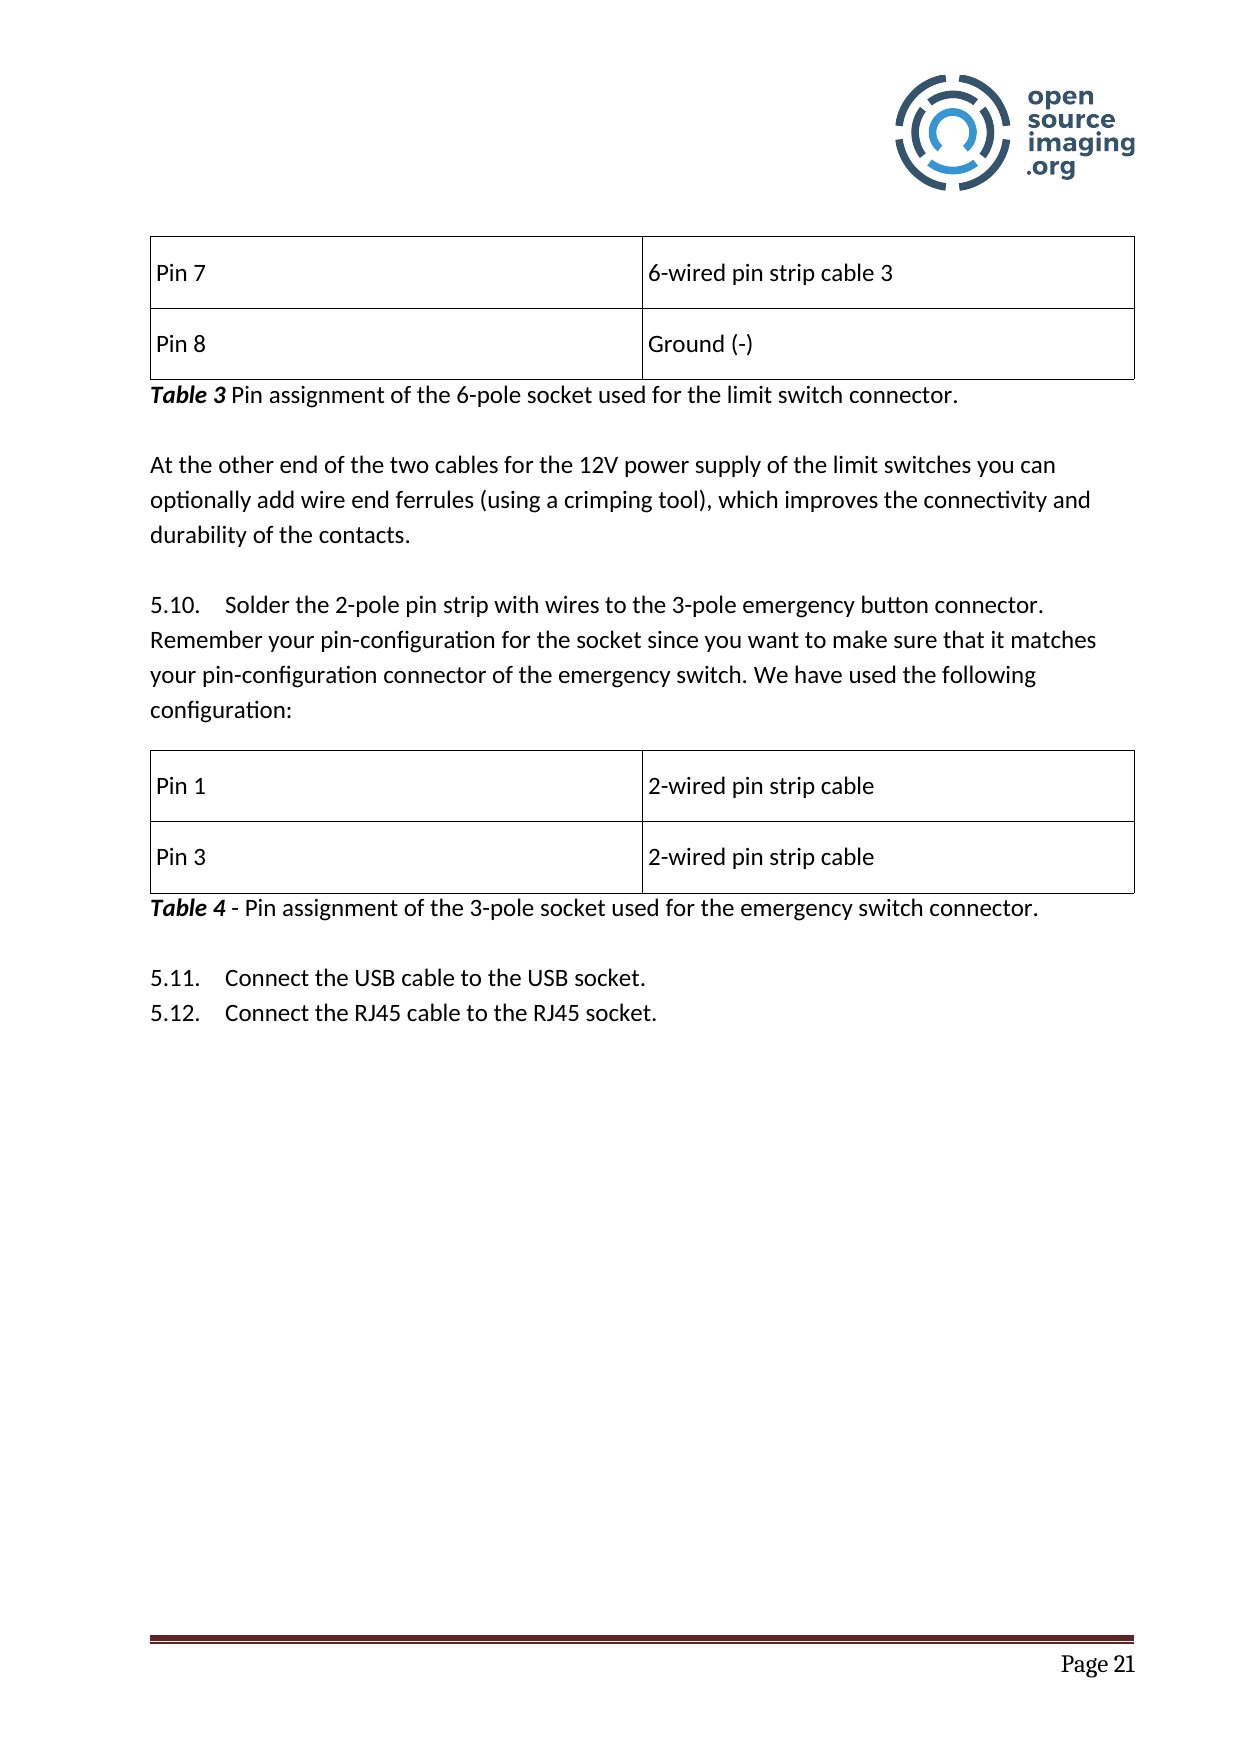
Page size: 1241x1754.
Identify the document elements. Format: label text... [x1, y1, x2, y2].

table_cell 2-wired pin strip cable [643, 822, 1134, 892]
picture [895, 75, 1135, 191]
table_cell 6-wired pin strip cable 3 [643, 237, 1134, 308]
list Connect the RJ45 cable to the RJ45 socket. [150, 997, 1134, 1028]
table_cell Pin 8 [151, 309, 642, 379]
list Connect the USB cable to the USB socket. [150, 962, 1134, 993]
table_cell Ground (-) [643, 309, 1134, 379]
list At the other end of the two cables for the 12V power supply of the limit switches you can optionally add wire end ferrules (using a crimping tool), which improves the connectivity and durability of the contacts. [150, 449, 1134, 549]
list Solder the 2-pole pin strip with wires to the 3-pole emergency button connector. Remember your pin-configuration for the socket since you want to make sure that it matches your pin-configuration connector of the emergency switch. We have used the following configuration: [150, 589, 1134, 724]
list Table 3 Pin assignment of the 6-pole socket used for the limit switch connector. [150, 380, 1134, 409]
table_header Pin 1 [151, 751, 642, 821]
table_header 2-wired pin strip cable [643, 751, 1134, 821]
table_cell Pin 7 [151, 237, 642, 308]
list Table 4 - Pin assignment of the 3-pole socket used for the emergency switch connector. [150, 894, 1134, 923]
table_cell Pin 3 [151, 822, 642, 892]
